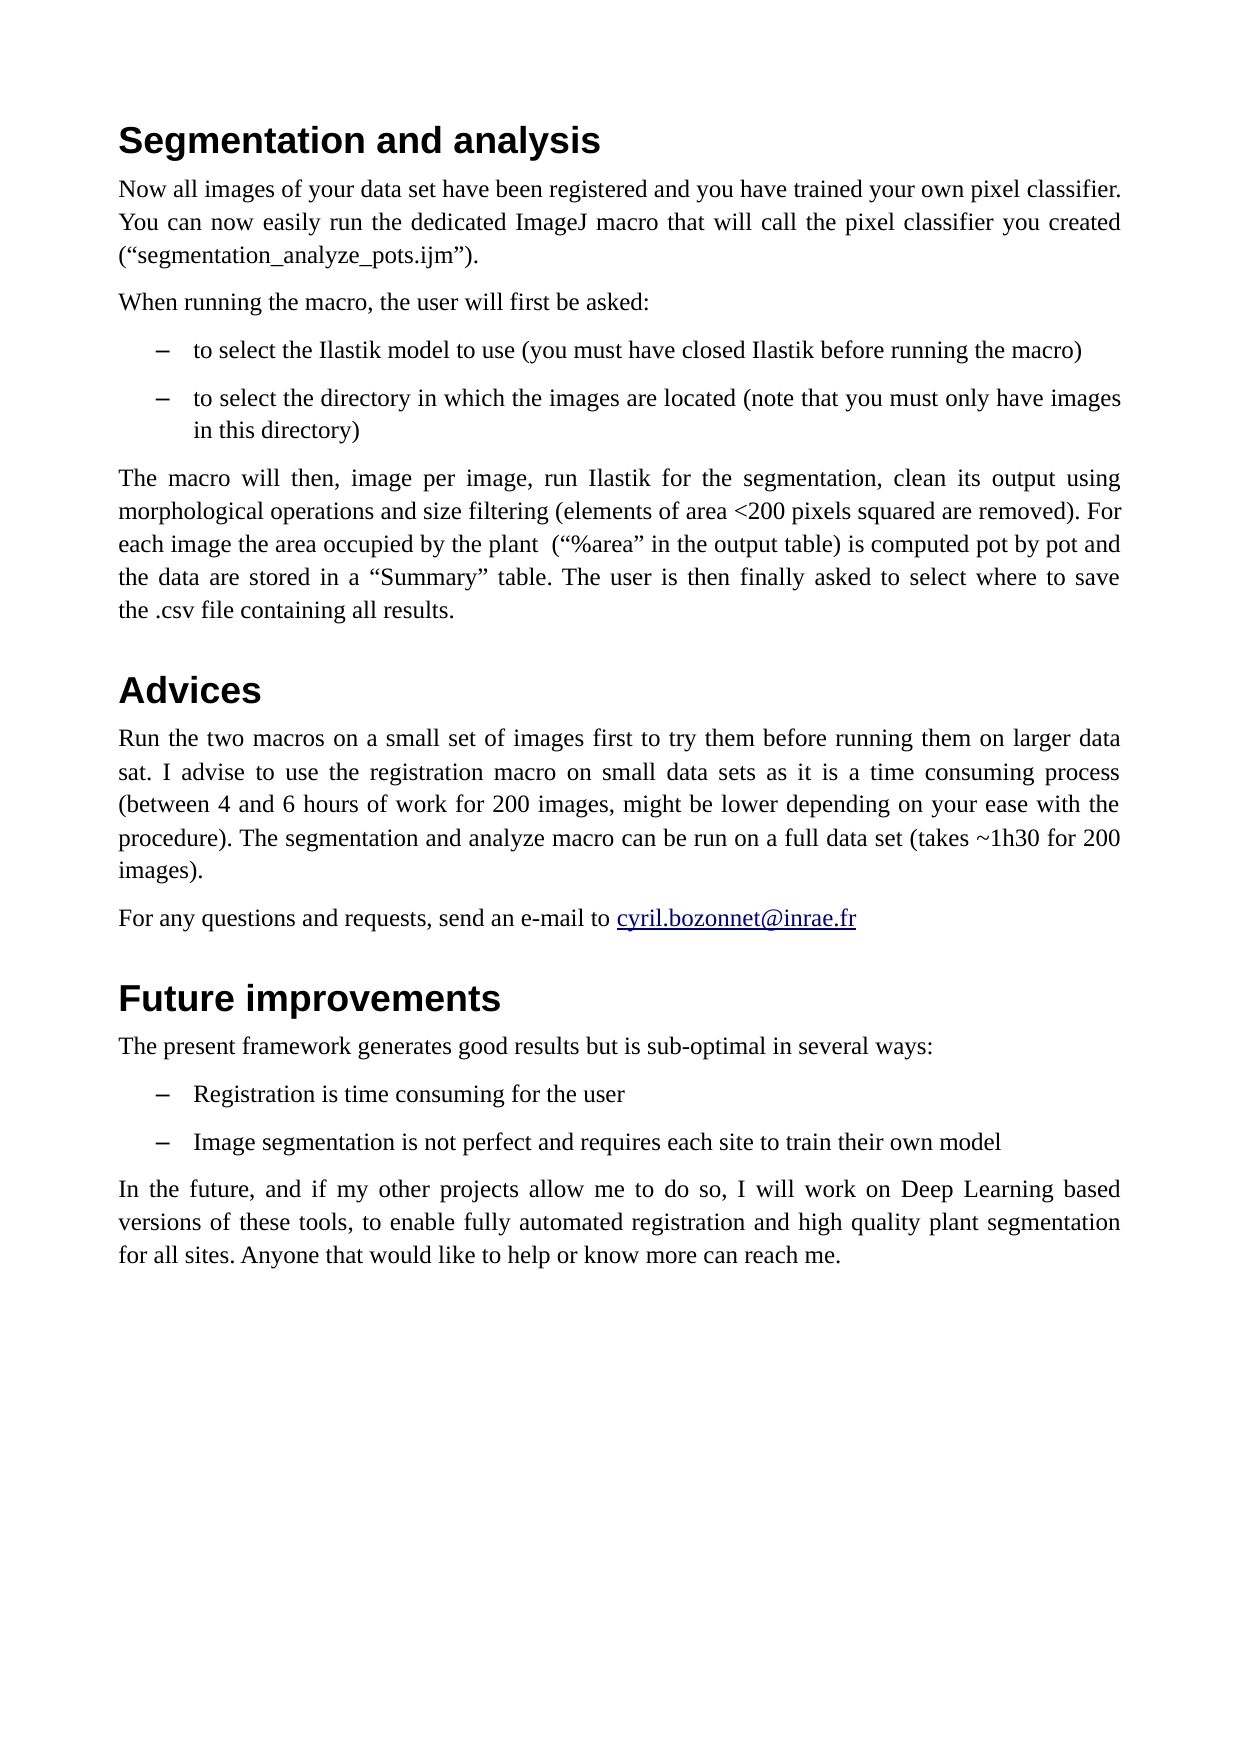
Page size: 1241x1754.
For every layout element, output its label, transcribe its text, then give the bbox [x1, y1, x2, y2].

list to select the directory in which the images are located (note that you must only have images in this directory) [156, 383, 1122, 444]
text In the future, and if my other projects allow me to do so, I will work on Deep Learning based versions of these tools, to enable fully automated registration and high quality plant segmentation for all sites. Anyone that would like to help or know more can reach me. [118, 1174, 1122, 1269]
text For any questions and requests, send an e-mail to cyril.bozonnet@inrae.fr [118, 903, 1122, 932]
text Run the two macros on a small set of images first to try them before running them on larger data sat. I advise to use the registration macro on small data sets as it is a time consuming process (between 4 and 6 hours of work for 200 images, might be lower depending on your ease with the procedure). The segmentation and analyze macro can be run on a full data set (takes ~1h30 for 200 images). [118, 723, 1122, 884]
text When running the macro, the user will first be asked: [118, 287, 1122, 316]
text The macro will then, image per image, run Ilastik for the segmentation, clean its output using morphological operations and size filtering (elements of area <200 pixels squared are removed). For each image the area occupied by the plant (“%area” in the output table) is computed pot by pot and the data are stored in a “Summary” table. The user is then finally asked to select where to save the .csv file containing all results. [118, 463, 1122, 624]
list Image segmentation is not perfect and requires each site to train their own model [156, 1127, 1122, 1155]
list to select the Ilastik model to use (you must have closed Ilastik before running the macro) [156, 335, 1122, 364]
subtitle Segmentation and analysis [118, 118, 1122, 161]
text Now all images of your data set have been registered and you have trained your own pixel classifier. You can now easily run the dedicated ImageJ macro that will call the pixel classifier you created (“segmentation_analyze_pots.ijm”). [118, 174, 1122, 268]
list Registration is time consuming for the user [156, 1079, 1122, 1108]
subtitle Future improvements [118, 976, 1122, 1019]
subtitle Advices [118, 668, 1122, 711]
text The present framework generates good results but is sub-optimal in several ways: [118, 1031, 1122, 1060]
